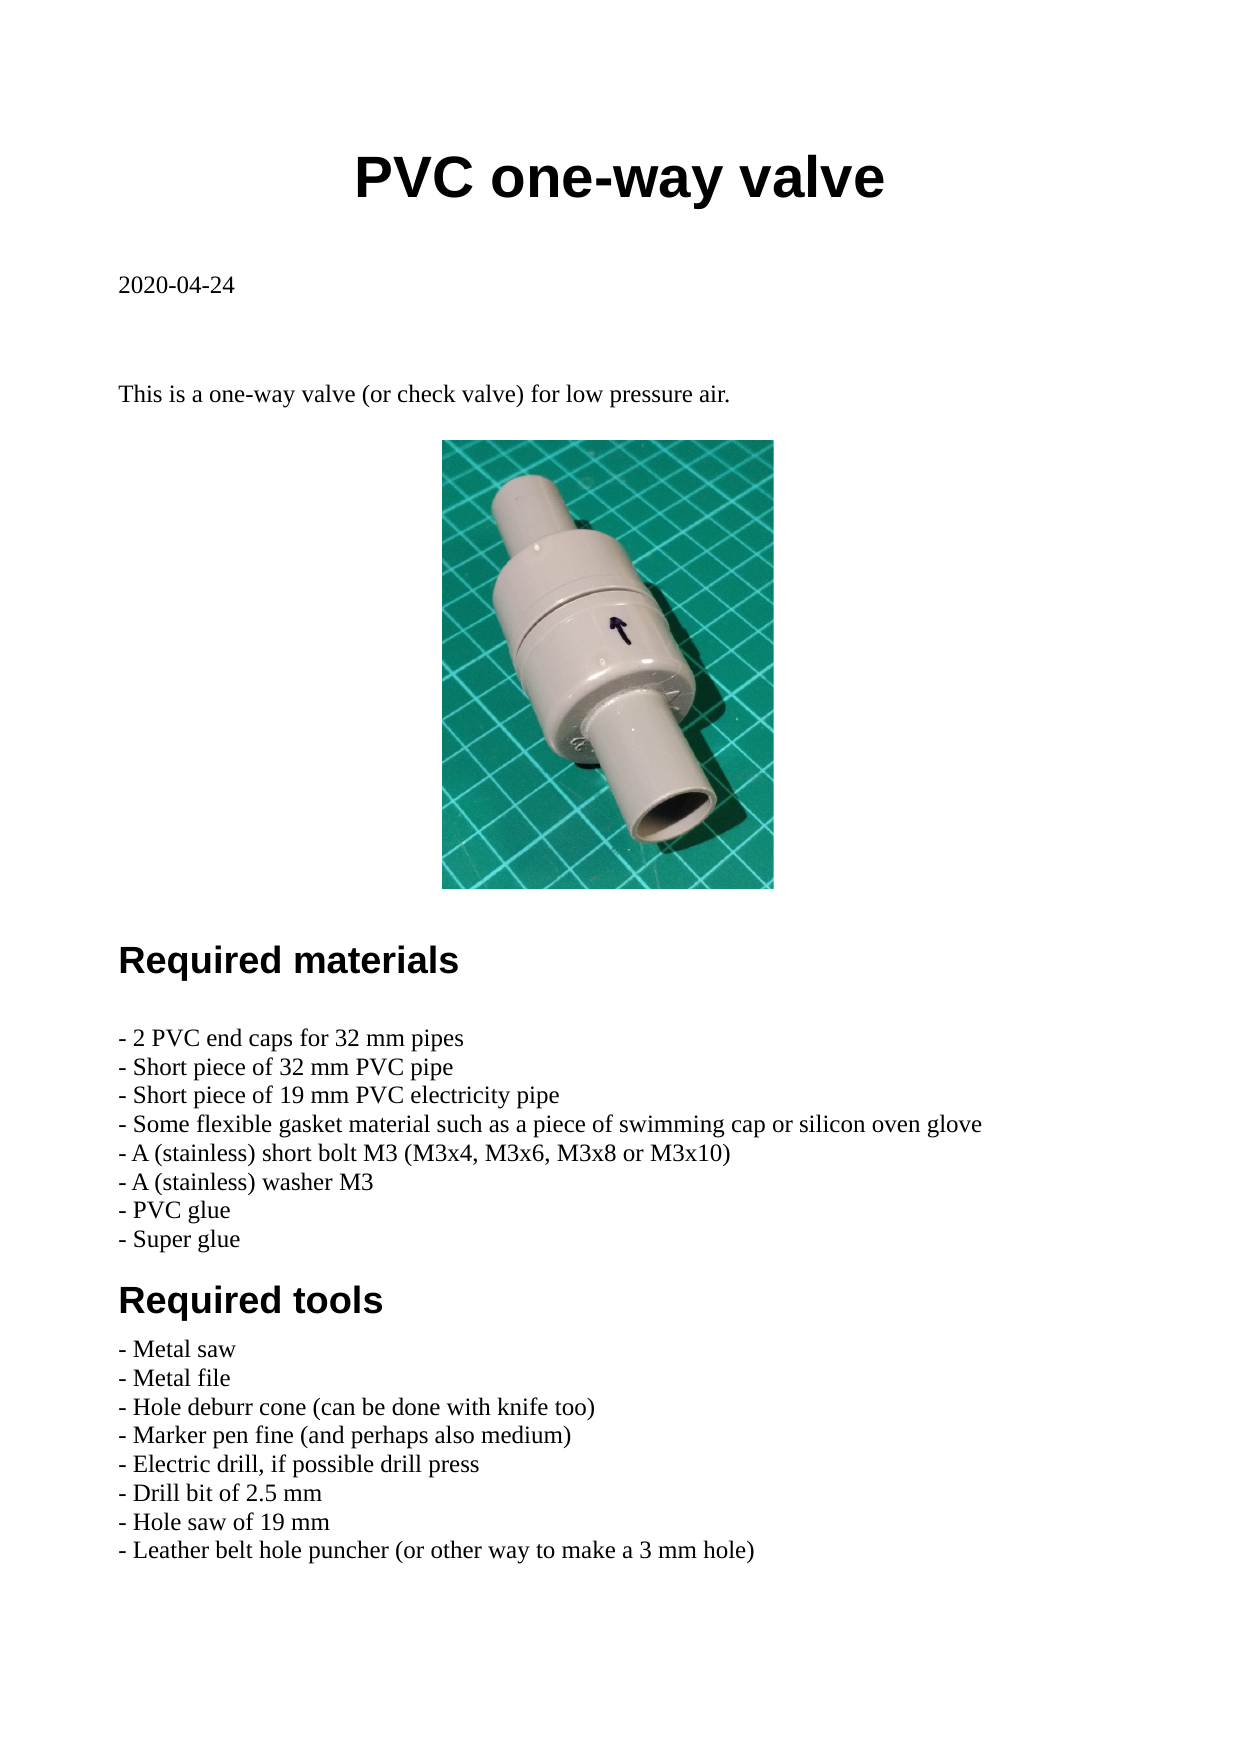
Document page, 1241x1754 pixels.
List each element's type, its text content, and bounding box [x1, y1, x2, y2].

text - Electric drill, if possible drill press [118, 1449, 1122, 1478]
subtitle Required materials [118, 938, 1122, 982]
text - A (stainless) washer M3 [118, 1167, 1122, 1196]
text - Marker pen fine (and perhaps also medium) [118, 1421, 1122, 1449]
subtitle Required tools [118, 1278, 1122, 1322]
text - Metal file [118, 1363, 1122, 1392]
text - Drill bit of 2.5 mm [118, 1478, 1122, 1507]
text This is a one-way valve (or check valve) for low pressure air. [118, 379, 1122, 407]
text - PVC glue [118, 1196, 1122, 1224]
picture [442, 440, 774, 889]
text - Leather belt hole puncher (or other way to make a 3 mm hole) [118, 1536, 1122, 1564]
text - Hole deburr cone (can be done with knife too) [118, 1392, 1122, 1421]
text - Some flexible gasket material such as a piece of swimming cap or silicon oven glove [118, 1109, 1122, 1138]
text - Super glue [118, 1224, 1122, 1253]
text - Hole saw of 19 mm [118, 1507, 1122, 1536]
title PVC one-way valve [118, 143, 1122, 210]
text - Metal saw [118, 1334, 1122, 1363]
text - 2 PVC end caps for 32 mm pipes [118, 1023, 1122, 1052]
text - Short piece of 32 mm PVC pipe [118, 1052, 1122, 1081]
text - Short piece of 19 mm PVC electricity pipe [118, 1081, 1122, 1109]
text - A (stainless) short bolt M3 (M3x4, M3x6, M3x8 or M3x10) [118, 1138, 1122, 1167]
text 2020-04-24 [118, 270, 1122, 299]
